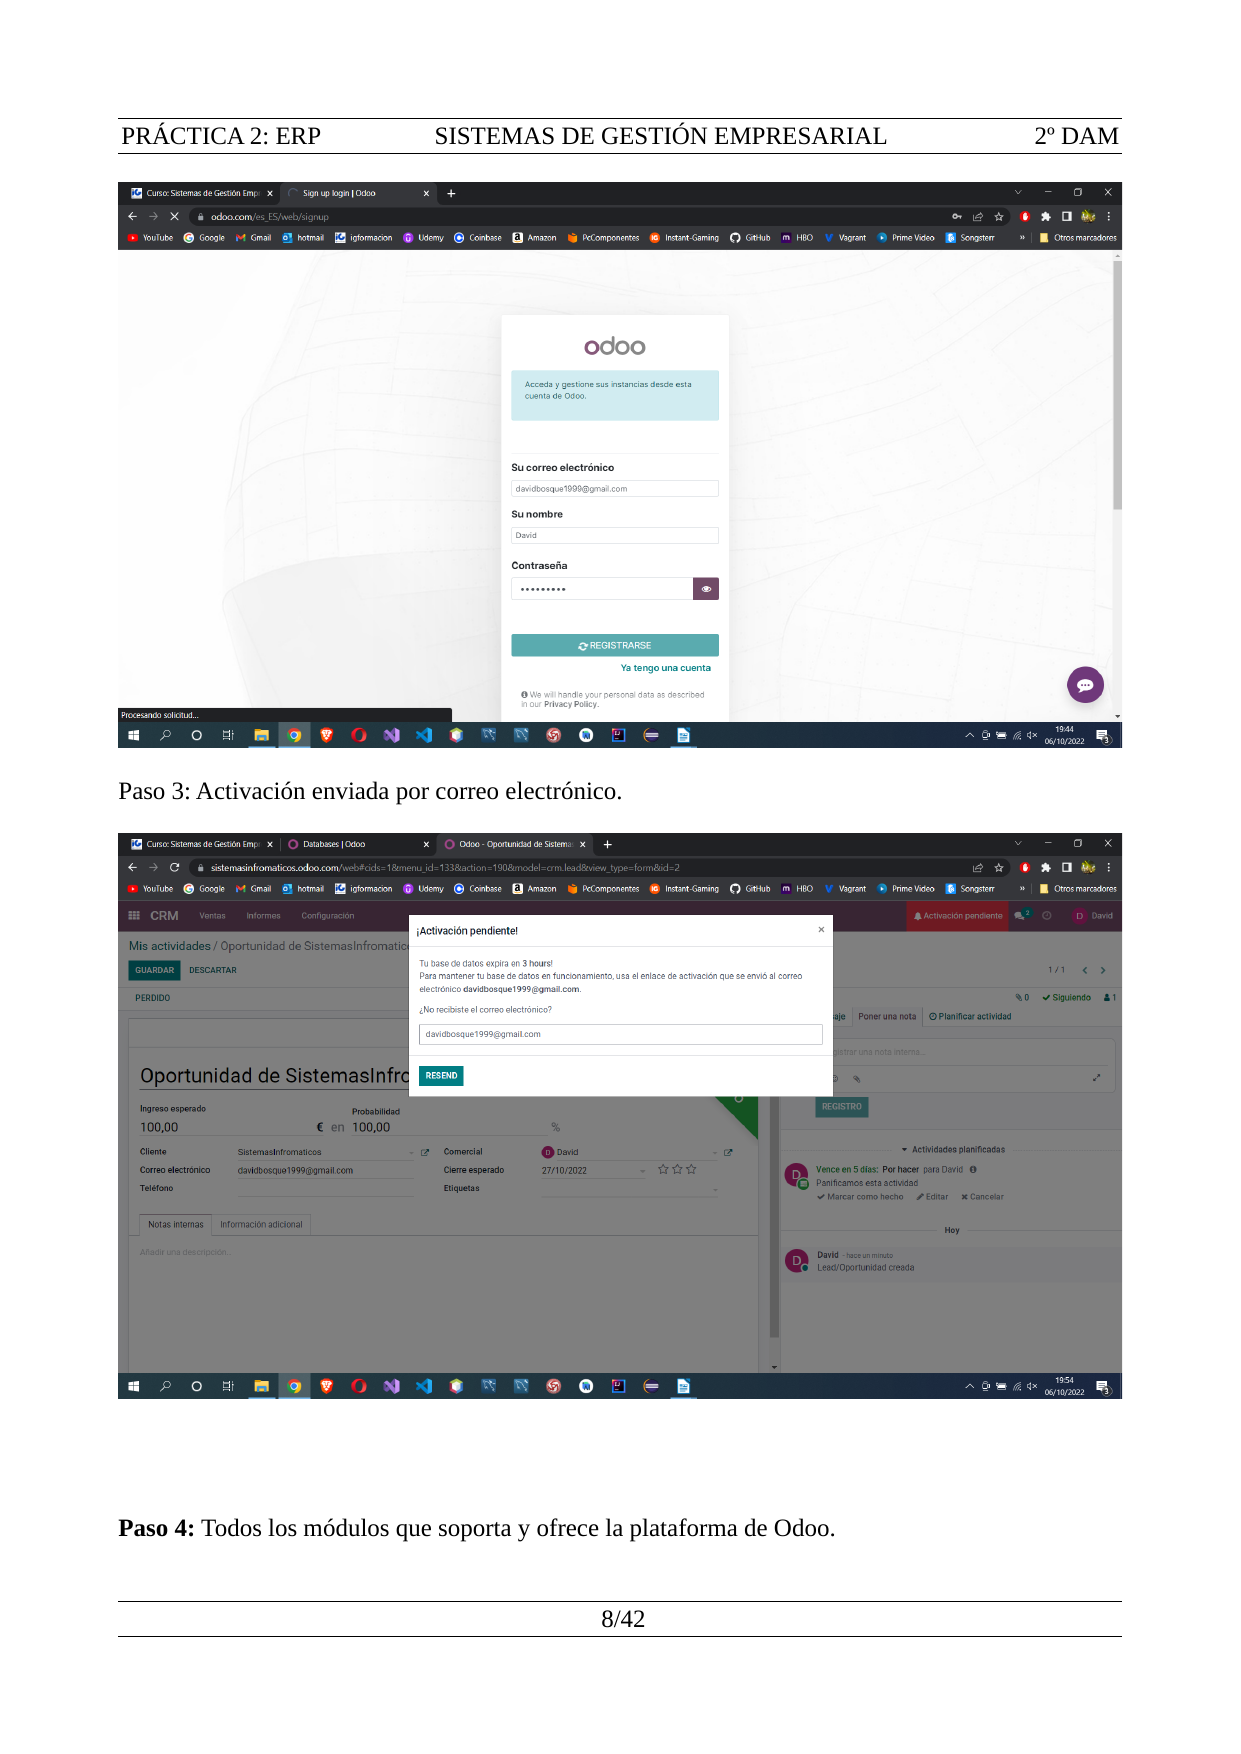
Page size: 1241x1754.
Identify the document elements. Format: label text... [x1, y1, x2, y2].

text Paso 4: Todos los módulos que soporta y ofrece la plataforma de Odoo. [118, 1513, 1122, 1542]
picture [118, 182, 1123, 748]
text Paso 3: Activación enviada por correo electrónico. [118, 776, 1122, 805]
picture [118, 833, 1123, 1399]
